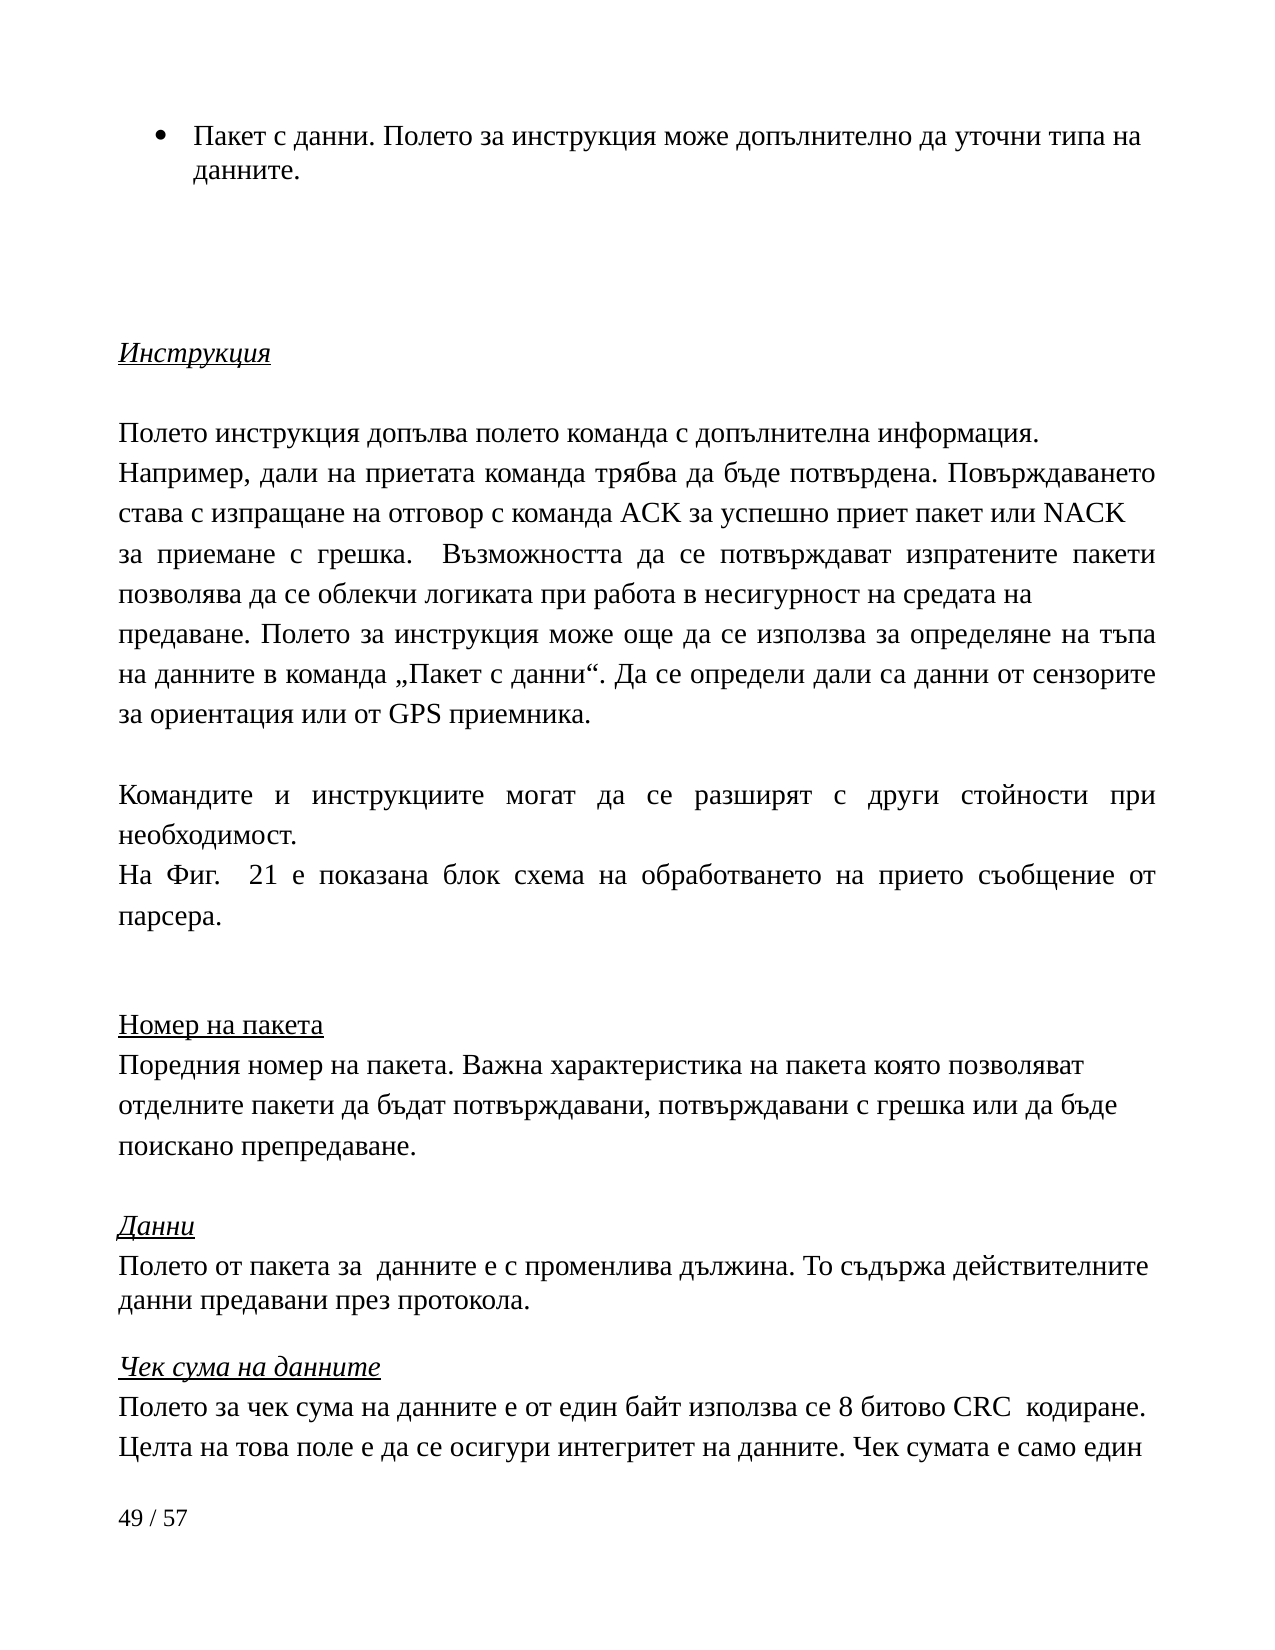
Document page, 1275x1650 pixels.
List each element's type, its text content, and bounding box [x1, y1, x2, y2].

text Полето от пакета за данните е с променлива дължина. То съдържа действителните данни предавани през протокола. [118, 1248, 1157, 1315]
text за приемане с грешка. Възможността да се потвърждават изпратените пакети позволява да се облекчи логиката при работа в несигурност на средата на [118, 536, 1157, 609]
text Номер на пакета [118, 1007, 1157, 1041]
text Полето за чек сума на данните е от един байт използва се 8 битово CRC кодиране. Целта на това поле е да се осигури интегритет на данните. Чек сумата е само един [118, 1389, 1157, 1463]
text Инструкция [118, 335, 1157, 368]
list Пакет с данни. Полето за инструкция може допълнително да уточни типа на данните. [156, 118, 1157, 185]
text Поредния номер на пакета. Важна характеристика на пакета която позволяват отделните пакети да бъдат потвърждавани, потвърждавани с грешка или да бъде поискано препредаване. [118, 1047, 1157, 1161]
text Чек сума на данните [118, 1349, 1157, 1382]
text Данни [118, 1208, 1157, 1242]
text Полето инструкция допълва полето команда с допълнителна информация. [118, 415, 1157, 449]
text предаване. Полето за инструкция може още да се използва за определяне на тъпа на данните в команда „Пакет с данни“. Да се определи дали са данни от сензорите за ориентация или от GPS приемника. [118, 616, 1157, 730]
text Например, дали на приетата команда трябва да бъде потвърдена. Повърждаването става с изпращане на отговор с команда ACK за успешно приет пакет или NACK [118, 455, 1157, 529]
text Командите и инструкциите могат да се разширят с други стойности при необходимост. [118, 777, 1157, 851]
text На Фиг. 21 е показана блок схема на обработването на прието съобщение от парсера. [118, 857, 1157, 931]
